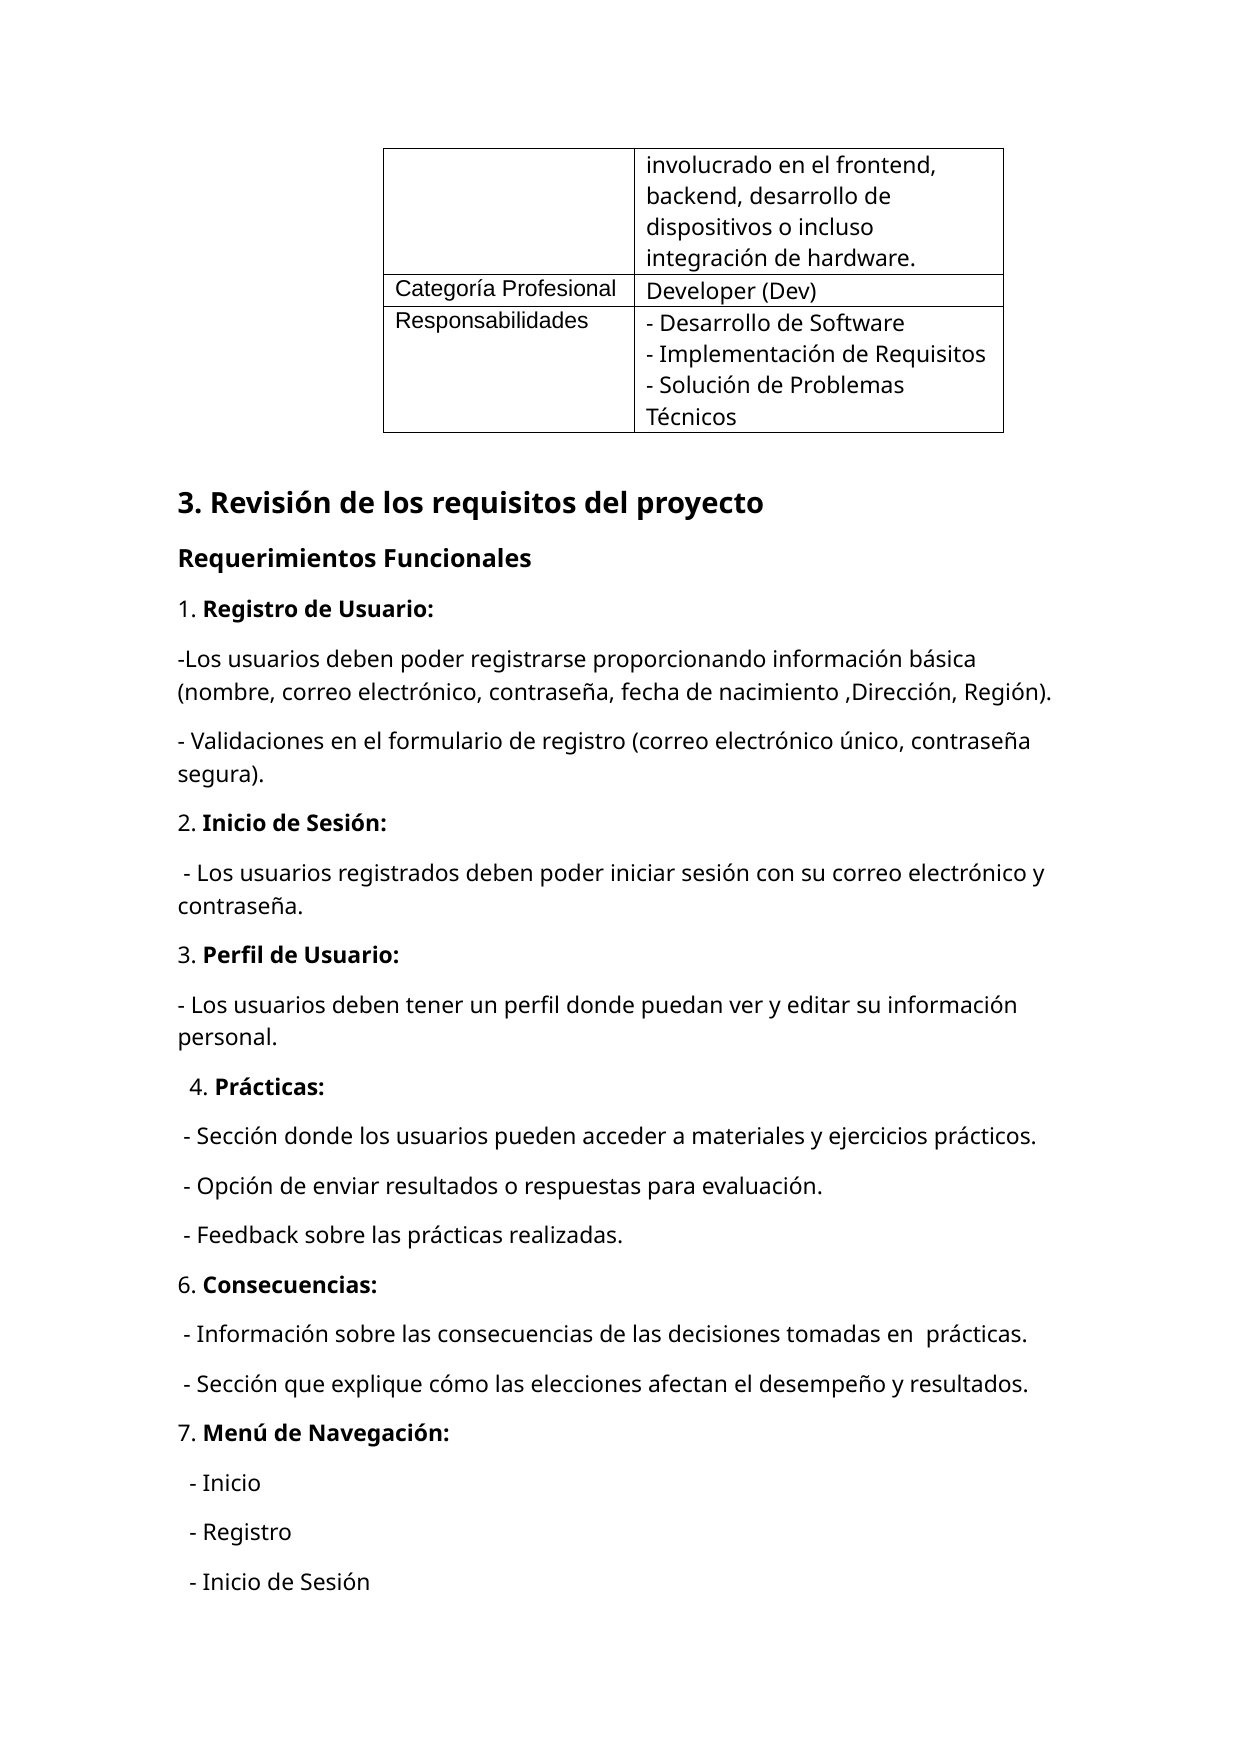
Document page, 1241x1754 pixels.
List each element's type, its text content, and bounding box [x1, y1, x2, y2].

text - Opción de enviar resultados o respuestas para evaluación. [177, 1170, 1063, 1201]
text - Sección donde los usuarios pueden acceder a materiales y ejercicios prácticos. [177, 1120, 1063, 1152]
text 7. Menú de Navegación: [177, 1417, 1063, 1448]
table_cell Categoría Profesional [384, 275, 634, 306]
text 6. Consecuencias: [177, 1269, 1063, 1300]
text - Inicio de Sesión [177, 1566, 1063, 1597]
text - Inicio [177, 1467, 1063, 1498]
text - Sección que explique cómo las elecciones afectan el desempeño y resultados. [177, 1368, 1063, 1399]
table_cell - Desarrollo de Software - Implementación de Requisitos - Solución de Problemas Técnicos [635, 307, 1003, 432]
text -Los usuarios deben poder registrarse proporcionando información básica (nombre, correo electrónico, contraseña, fecha de nacimiento ,Dirección, Región). [177, 643, 1063, 707]
text - Información sobre las consecuencias de las decisiones tomadas en prácticas. [177, 1318, 1063, 1349]
text - Validaciones en el formulario de registro (correo electrónico único, contraseña segura). [177, 725, 1063, 789]
table_cell involucrado en el frontend, backend, desarrollo de dispositivos o incluso integración de hardware. [635, 149, 1003, 274]
text - Los usuarios registrados deben poder iniciar sesión con su correo electrónico y contraseña. [177, 857, 1063, 921]
text - Feedback sobre las prácticas realizadas. [177, 1219, 1063, 1251]
text 3. Perfil de Usuario: [177, 939, 1063, 970]
text - Los usuarios deben tener un perfil donde puedan ver y editar su información personal. [177, 988, 1063, 1053]
text 2. Inicio de Sesión: [177, 807, 1063, 838]
table_cell Responsabilidades [384, 307, 634, 432]
text - Registro [177, 1516, 1063, 1547]
text 4. Prácticas: [177, 1071, 1063, 1102]
text Requerimientos Funcionales [177, 541, 1063, 575]
text 1. Registro de Usuario: [177, 593, 1063, 624]
table_cell Developer (Dev) [635, 275, 1003, 306]
table_cell [384, 149, 634, 274]
text 3. Revisión de los requisitos del proyecto [177, 482, 1063, 522]
